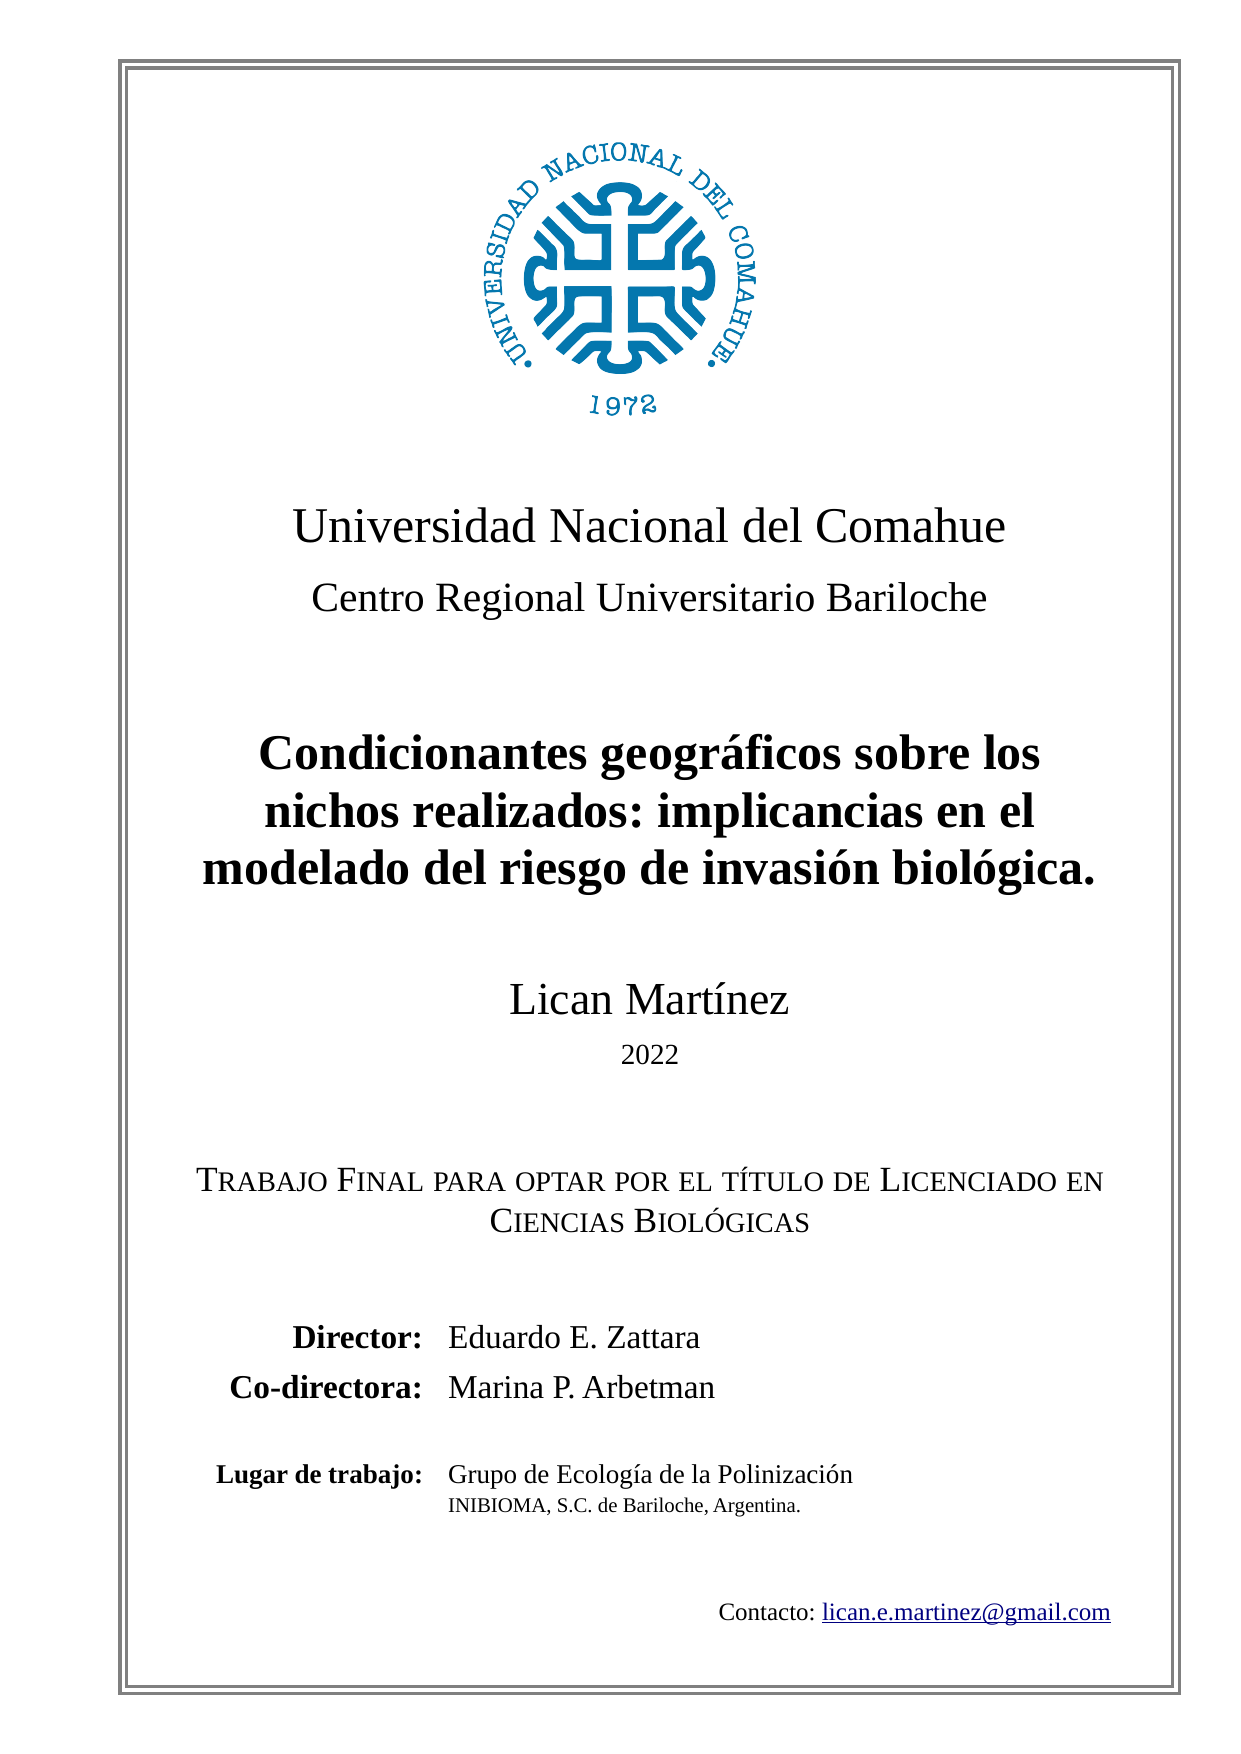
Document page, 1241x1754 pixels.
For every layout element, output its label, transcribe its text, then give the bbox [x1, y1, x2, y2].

table_header Eduardo E. Zattara [423, 1318, 1132, 1368]
table_header Director: [187, 1318, 423, 1368]
table_cell Marina P. Arbetman [423, 1368, 1132, 1418]
table_cell Lugar de trabajo: [187, 1418, 423, 1530]
table_cell Grupo de Ecología de la Polinización INIBIOMA, S.C. de Bariloche, Argentina. [423, 1418, 1132, 1530]
subtitle Centro Regional Universitario Bariloche [187, 572, 1112, 620]
title Condicionantes geográficos sobre los nichos realizados: implicancias en el modelado del riesgo de invasión biológica. [187, 723, 1112, 895]
picture [469, 128, 771, 430]
subtitle Universidad Nacional del Comahue [187, 496, 1112, 554]
text 2022 [187, 1037, 1112, 1071]
subtitle Trabajo Final para optar por el título de Licenciado en Ciencias Biológicas [187, 1158, 1112, 1240]
subtitle Lican Martínez [187, 972, 1112, 1024]
table_cell Co-directora: [187, 1368, 423, 1418]
